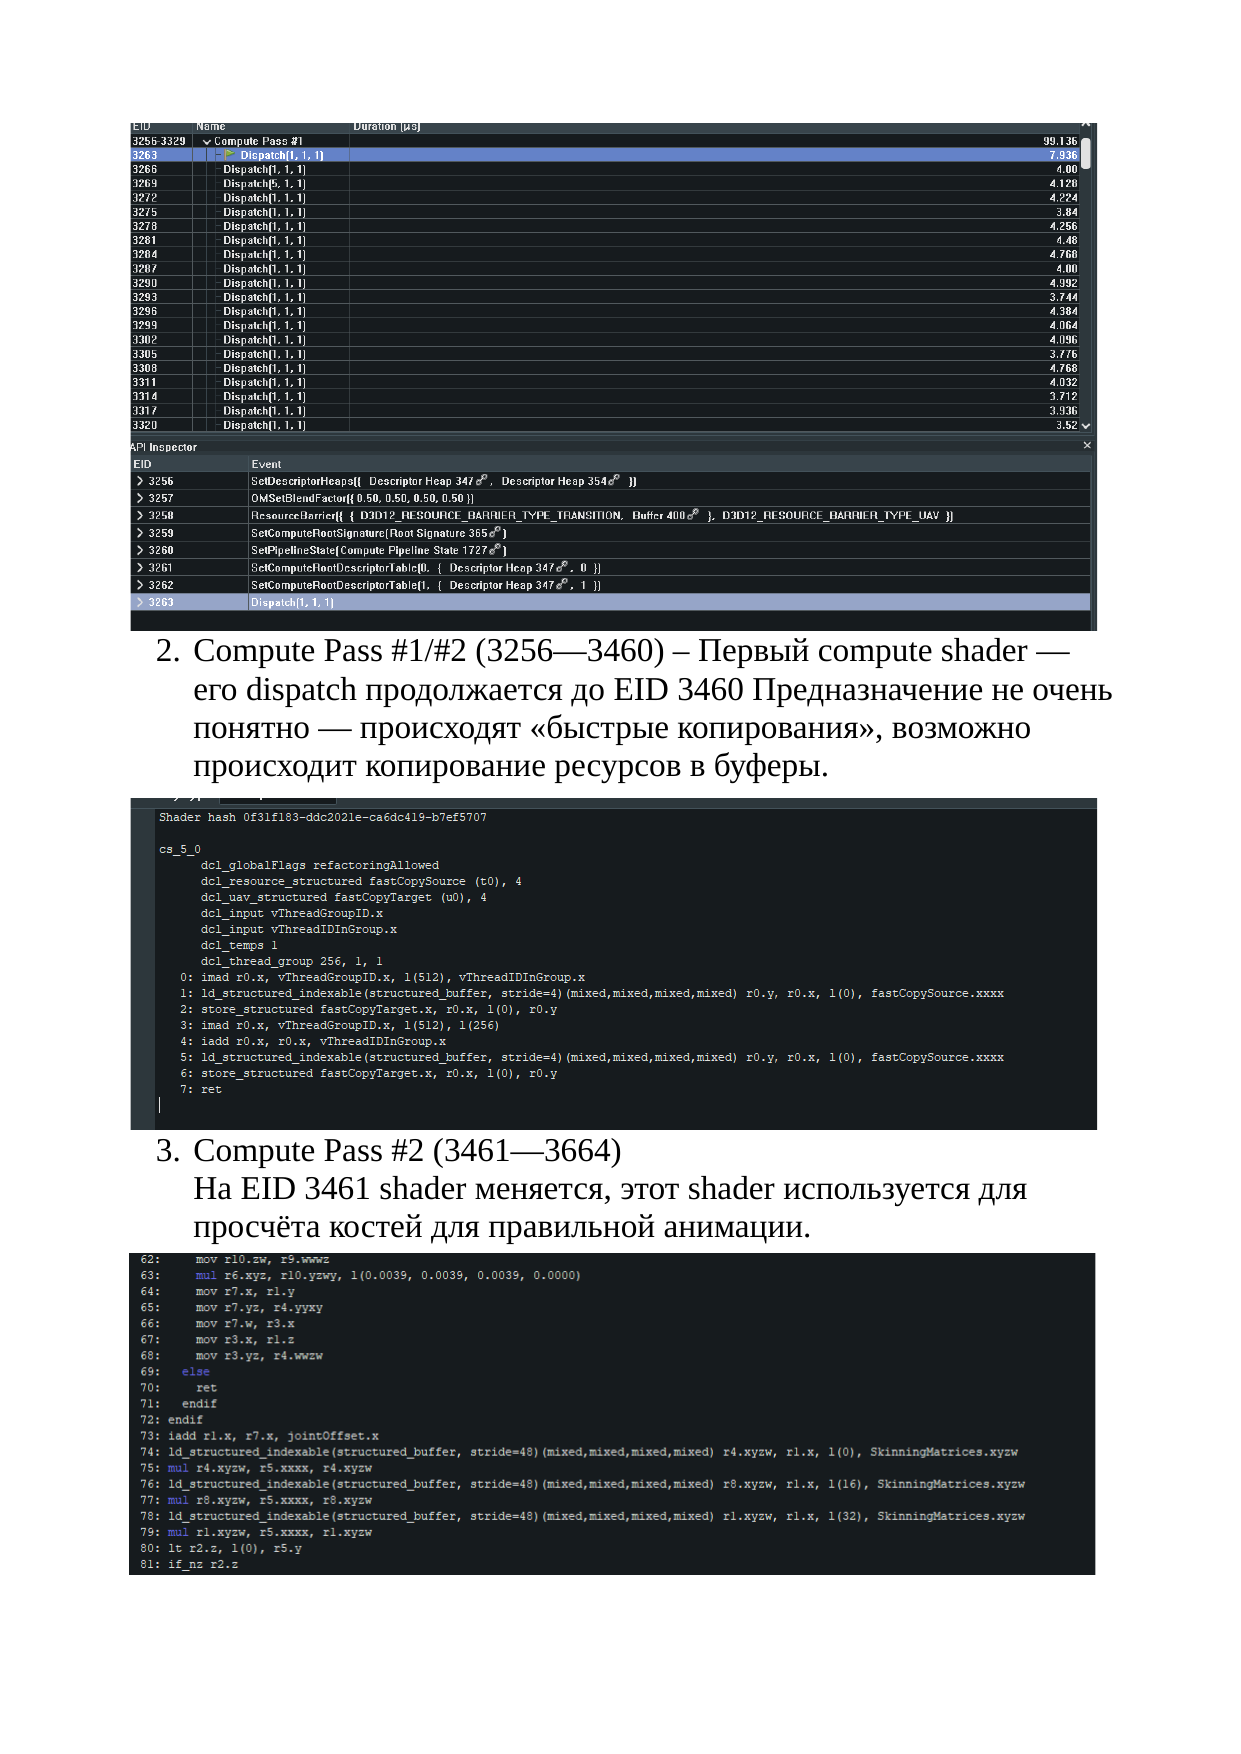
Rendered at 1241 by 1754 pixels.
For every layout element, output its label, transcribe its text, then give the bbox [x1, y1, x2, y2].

picture [130, 798, 1098, 1130]
picture [130, 123, 1098, 631]
picture [129, 1253, 1096, 1575]
list Compute Pass #2 (3461—3664) [156, 784, 1122, 1168]
list На EID 3461 shader меняется, этот shader используется для просчёта костей для правильной анимации. [156, 1168, 1122, 1245]
list Compute Pass #1/#2 (3256—3460) – Первый compute shader — его dispatch продолжается до EID 3460 Предназначение не очень понятно — происходят «быстрые копирования», возможно происходит копирование ресурсов в буферы. [156, 118, 1122, 784]
